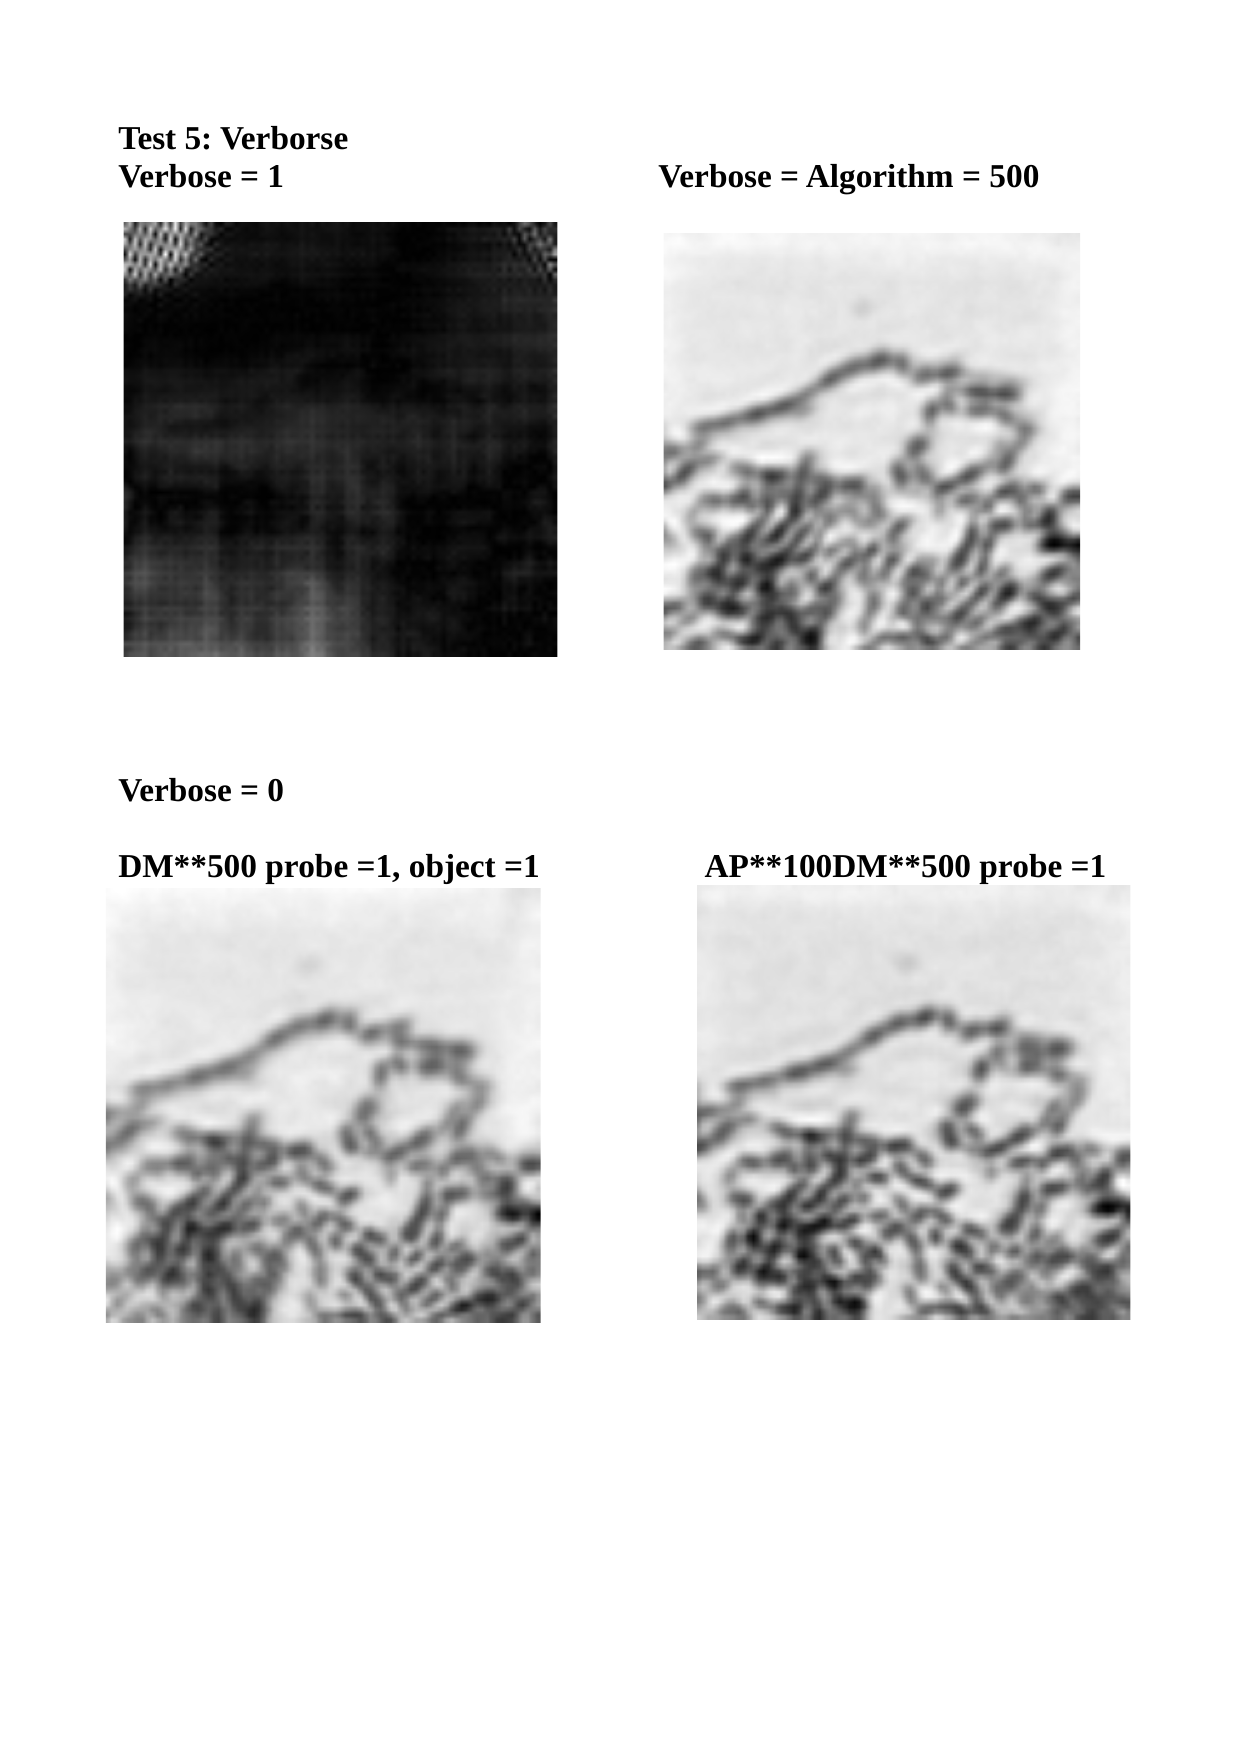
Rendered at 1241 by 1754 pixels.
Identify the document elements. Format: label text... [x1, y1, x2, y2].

text Test 5: Verborse [118, 118, 1122, 156]
picture [105, 888, 541, 1323]
picture [123, 222, 558, 657]
text DM**500 probe =1, object =1 AP**100DM**500 probe =1 [118, 846, 1122, 885]
text Verbose = 0 [118, 770, 1122, 808]
picture [697, 885, 1131, 1320]
text Verbose = 1 Verbose = Algorithm = 500 [118, 156, 1122, 195]
picture [663, 233, 1081, 650]
